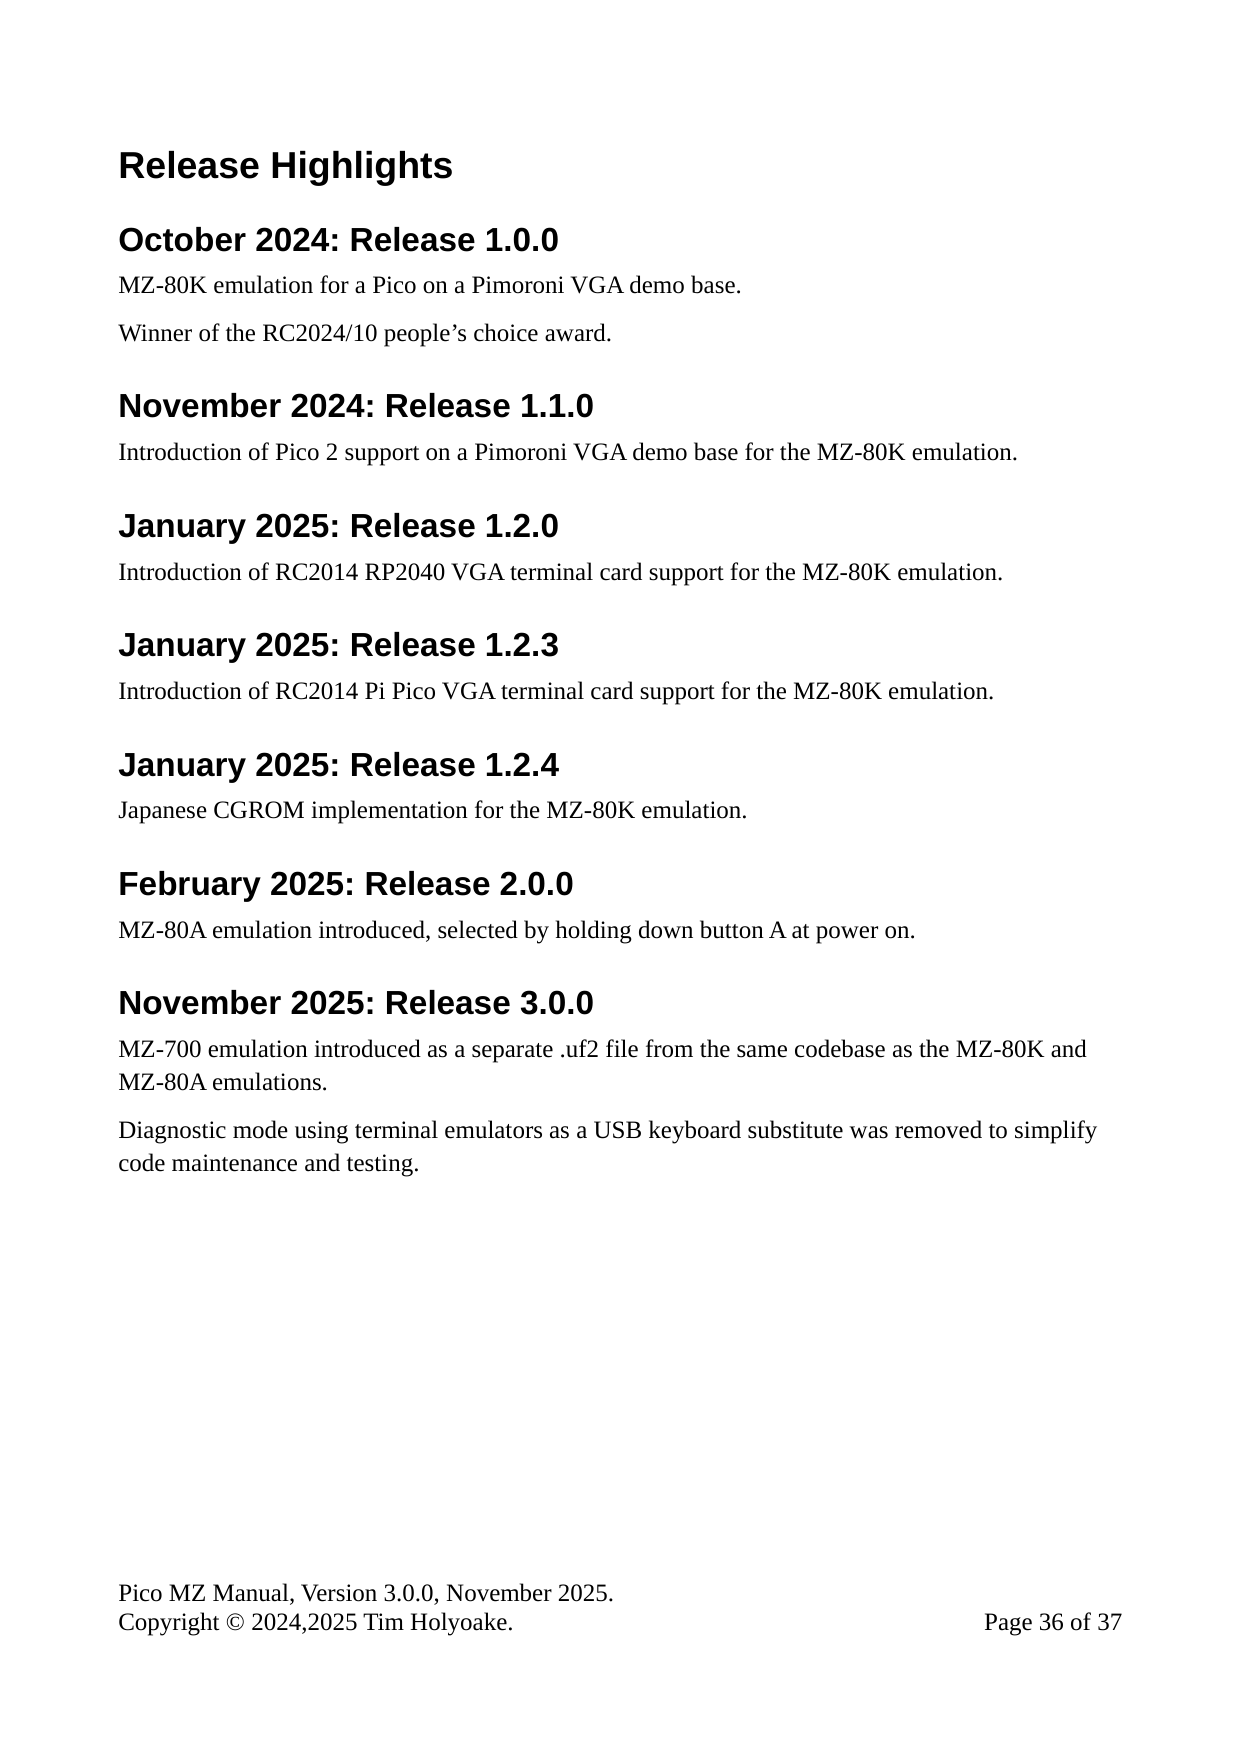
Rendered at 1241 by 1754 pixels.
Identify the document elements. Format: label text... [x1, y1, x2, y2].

subtitle Release Highlights [118, 143, 1122, 186]
text Introduction of RC2014 Pi Pico VGA terminal card support for the MZ-80K emulation. [118, 676, 1122, 705]
text Introduction of RC2014 RP2040 VGA terminal card support for the MZ-80K emulation. [118, 557, 1122, 586]
subtitle November 2024: Release 1.1.0 [118, 387, 1122, 425]
text Winner of the RC2024/10 people’s choice award. [118, 318, 1122, 347]
text MZ-80A emulation introduced, selected by holding down button A at power on. [118, 915, 1122, 944]
text MZ-80K emulation for a Pico on a Pimoroni VGA demo base. [118, 271, 1122, 299]
subtitle February 2025: Release 2.0.0 [118, 864, 1122, 902]
subtitle January 2025: Release 1.2.3 [118, 625, 1122, 664]
subtitle January 2025: Release 1.2.4 [118, 745, 1122, 783]
subtitle November 2025: Release 3.0.0 [118, 983, 1122, 1022]
subtitle January 2025: Release 1.2.0 [118, 506, 1122, 544]
text MZ-700 emulation introduced as a separate .uf2 file from the same codebase as the MZ-80K and MZ-80A emulations. [118, 1034, 1122, 1096]
text Introduction of Pico 2 support on a Pimoroni VGA demo base for the MZ-80K emulation. [118, 437, 1122, 466]
text Diagnostic mode using terminal emulators as a USB keyboard substitute was removed to simplify code maintenance and testing. [118, 1115, 1122, 1177]
subtitle October 2024: Release 1.0.0 [118, 219, 1122, 258]
text Japanese CGROM implementation for the MZ-80K emulation. [118, 796, 1122, 824]
